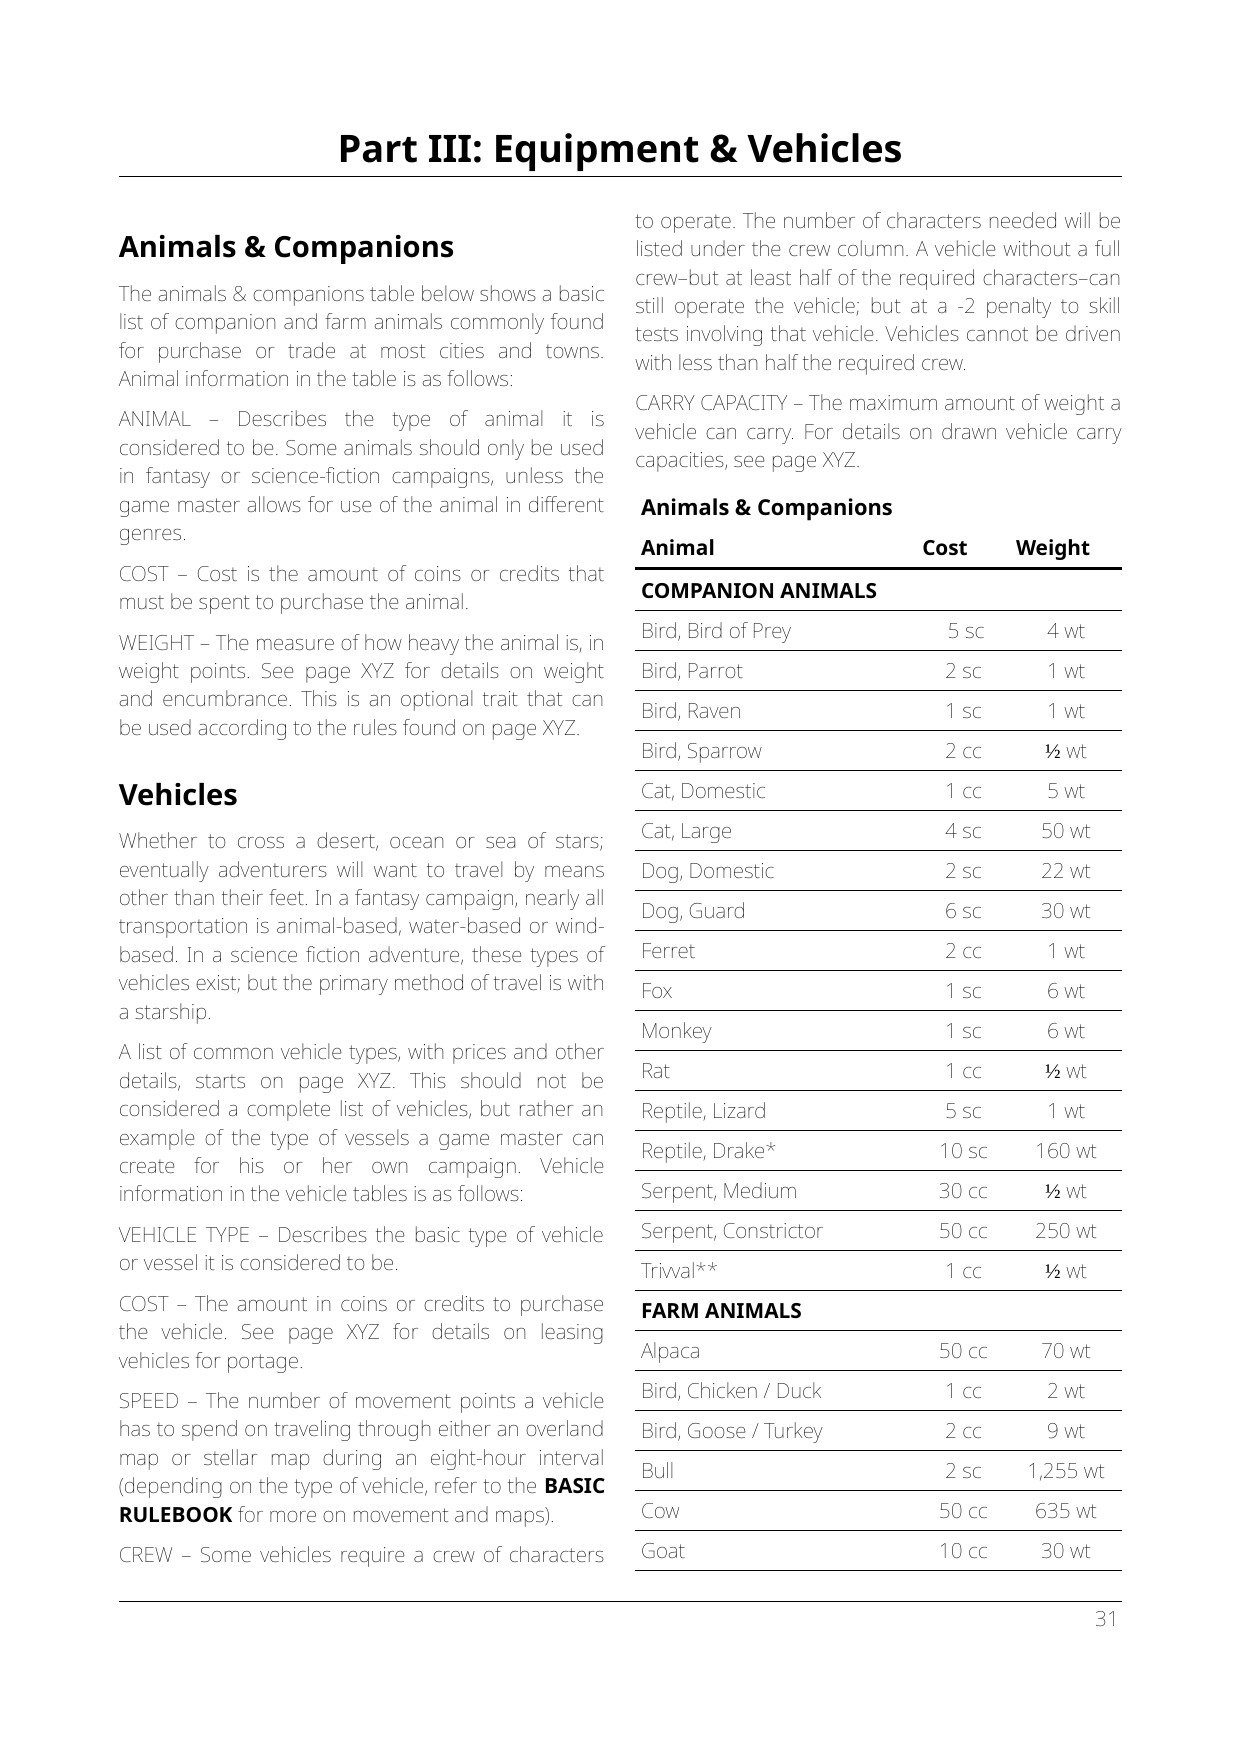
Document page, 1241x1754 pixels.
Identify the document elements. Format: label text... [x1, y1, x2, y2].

table_cell Ferret [635, 931, 916, 970]
table_cell 1 wt [1010, 651, 1122, 690]
table_cell 1 cc [916, 1371, 1010, 1410]
table_cell Monkey [635, 1011, 916, 1050]
subtitle Animals & Companions [118, 227, 605, 266]
text CARRY CAPACITY – The maximum amount of weight a vehicle can carry. For details on drawn vehicle carry capacities, see page XYZ. [635, 388, 1122, 474]
table_cell 1 wt [1010, 691, 1122, 730]
table_cell Bird, Parrot [635, 651, 916, 690]
table_cell Bird, Raven [635, 691, 916, 730]
table_cell 50 cc [916, 1331, 1010, 1370]
table_cell 5 wt [1010, 771, 1122, 810]
table_cell Cat, Domestic [635, 771, 916, 810]
table_cell 70 wt [1010, 1331, 1122, 1370]
table_cell 1 sc [916, 691, 1010, 730]
table_cell FARM ANIMALS [635, 1291, 1122, 1330]
table_cell 30 wt [1010, 1531, 1122, 1570]
table_cell Serpent, Constrictor [635, 1211, 916, 1250]
table_cell Animal [635, 527, 916, 567]
table_cell Bird, Bird of Prey [635, 611, 916, 650]
table_cell 4 sc [916, 811, 1010, 850]
table_cell Alpaca [635, 1331, 916, 1370]
table_cell 5 sc [916, 611, 1010, 650]
table_cell Goat [635, 1531, 916, 1570]
table_cell Reptile, Lizard [635, 1091, 916, 1130]
table_cell Rat [635, 1051, 916, 1090]
table_cell 50 cc [916, 1211, 1010, 1250]
table_cell 2 wt [1010, 1371, 1122, 1410]
table_cell 1 cc [916, 1051, 1010, 1090]
table_cell Bird, Goose / Turkey [635, 1411, 916, 1450]
text The animals & companions table below shows a basic list of companion and farm animals commonly found for purchase or trade at most cities and towns. Animal information in the table is as follows: [118, 279, 605, 393]
table_cell 2 sc [916, 651, 1010, 690]
table_cell Cost [916, 527, 1010, 567]
table_cell 160 wt [1010, 1131, 1122, 1170]
table_cell Reptile, Drake* [635, 1131, 916, 1170]
table_cell 30 wt [1010, 891, 1122, 930]
table_cell Cow [635, 1491, 916, 1530]
table_cell 1,255 wt [1010, 1451, 1122, 1490]
table_cell 2 cc [916, 931, 1010, 970]
table_cell Trivval** [635, 1251, 916, 1290]
table_cell 635 wt [1010, 1491, 1122, 1530]
table_cell 22 wt [1010, 851, 1122, 890]
table_cell 50 cc [916, 1491, 1010, 1530]
table_cell Cat, Large [635, 811, 916, 850]
text Whether to cross a desert, ocean or sea of stars; eventually adventurers will want to travel by means other than their feet. In a fantasy campaign, nearly all transportation is animal-based, water-based or wind-based. In a science fiction adventure, these types of vehicles exist; but the primary method of travel is with a starship. [118, 826, 605, 1025]
table_cell 5 sc [916, 1091, 1010, 1130]
table_cell 30 cc [916, 1171, 1010, 1210]
table_cell 1 sc [916, 971, 1010, 1010]
table_cell ½ wt [1010, 1251, 1122, 1290]
table_cell Weight [1010, 527, 1122, 567]
table_cell COMPANION ANIMALS [635, 570, 1122, 610]
table_cell ½ wt [1010, 731, 1122, 770]
table_cell Bird, Sparrow [635, 731, 916, 770]
table_cell 1 sc [916, 1011, 1010, 1050]
table_cell Bull [635, 1451, 916, 1490]
text COST – The amount in coins or credits to purchase the vehicle. See page XYZ for details on leasing vehicles for portage. [118, 1289, 605, 1374]
table_cell 250 wt [1010, 1211, 1122, 1250]
table_cell 2 sc [916, 1451, 1010, 1490]
table_cell Fox [635, 971, 916, 1010]
table_cell 1 wt [1010, 1091, 1122, 1130]
table_cell ½ wt [1010, 1051, 1122, 1090]
table_cell 6 wt [1010, 1011, 1122, 1050]
table_cell 50 wt [1010, 811, 1122, 850]
table_cell 10 cc [916, 1531, 1010, 1570]
table_cell 6 sc [916, 891, 1010, 930]
table_cell Dog, Domestic [635, 851, 916, 890]
table_cell Bird, Chicken / Duck [635, 1371, 916, 1410]
table_cell ½ wt [1010, 1171, 1122, 1210]
table_cell Serpent, Medium [635, 1171, 916, 1210]
table_cell 4 wt [1010, 611, 1122, 650]
text to operate. The number of characters needed will be listed under the crew column. A vehicle without a full crew–but at least half of the required characters–can still operate the vehicle; but at a -2 penalty to skill tests involving that vehicle. Vehicles cannot be driven with less than half the required crew. [635, 206, 1122, 376]
text SPEED – The number of movement points a vehicle has to spend on traveling through either an overland map or stellar map during an eight-hour interval (depending on the type of vehicle, refer to the BASIC RULEBOOK for more on movement and maps). [118, 1386, 605, 1528]
table_cell 9 wt [1010, 1411, 1122, 1450]
table_cell Dog, Guard [635, 891, 916, 930]
table_cell 1 cc [916, 1251, 1010, 1290]
table_cell 2 cc [916, 1411, 1010, 1450]
table_cell 2 sc [916, 851, 1010, 890]
table_cell 2 cc [916, 731, 1010, 770]
table_header Animals & Companions [635, 486, 1122, 527]
table_cell 1 cc [916, 771, 1010, 810]
subtitle Vehicles [118, 774, 605, 814]
text CREW – Some vehicles require a crew of characters [118, 1540, 605, 1569]
text COST – Cost is the amount of coins or credits that must be spent to purchase the animal. [118, 559, 605, 616]
text A list of common vehicle types, with prices and other details, starts on page XYZ. This should not be considered a complete list of vehicles, but rather an example of the type of vessels a game master can create for his or her own campaign. Vehicle information in the vehicle tables is as follows: [118, 1037, 605, 1208]
text ANIMAL – Describes the type of animal it is considered to be. Some animals should only be used in fantasy or science-fiction campaigns, unless the game master allows for use of the animal in different genres. [118, 404, 605, 547]
table_cell 1 wt [1010, 931, 1122, 970]
text WEIGHT – The measure of how heavy the animal is, in weight points. See page XYZ for details on weight and encumbrance. This is an optional trait that can be used according to the rules found on page XYZ. [118, 628, 605, 741]
text VEHICLE TYPE – Describes the basic type of vehicle or vessel it is considered to be. [118, 1220, 605, 1277]
table_cell 6 wt [1010, 971, 1122, 1010]
table_cell 10 sc [916, 1131, 1010, 1170]
